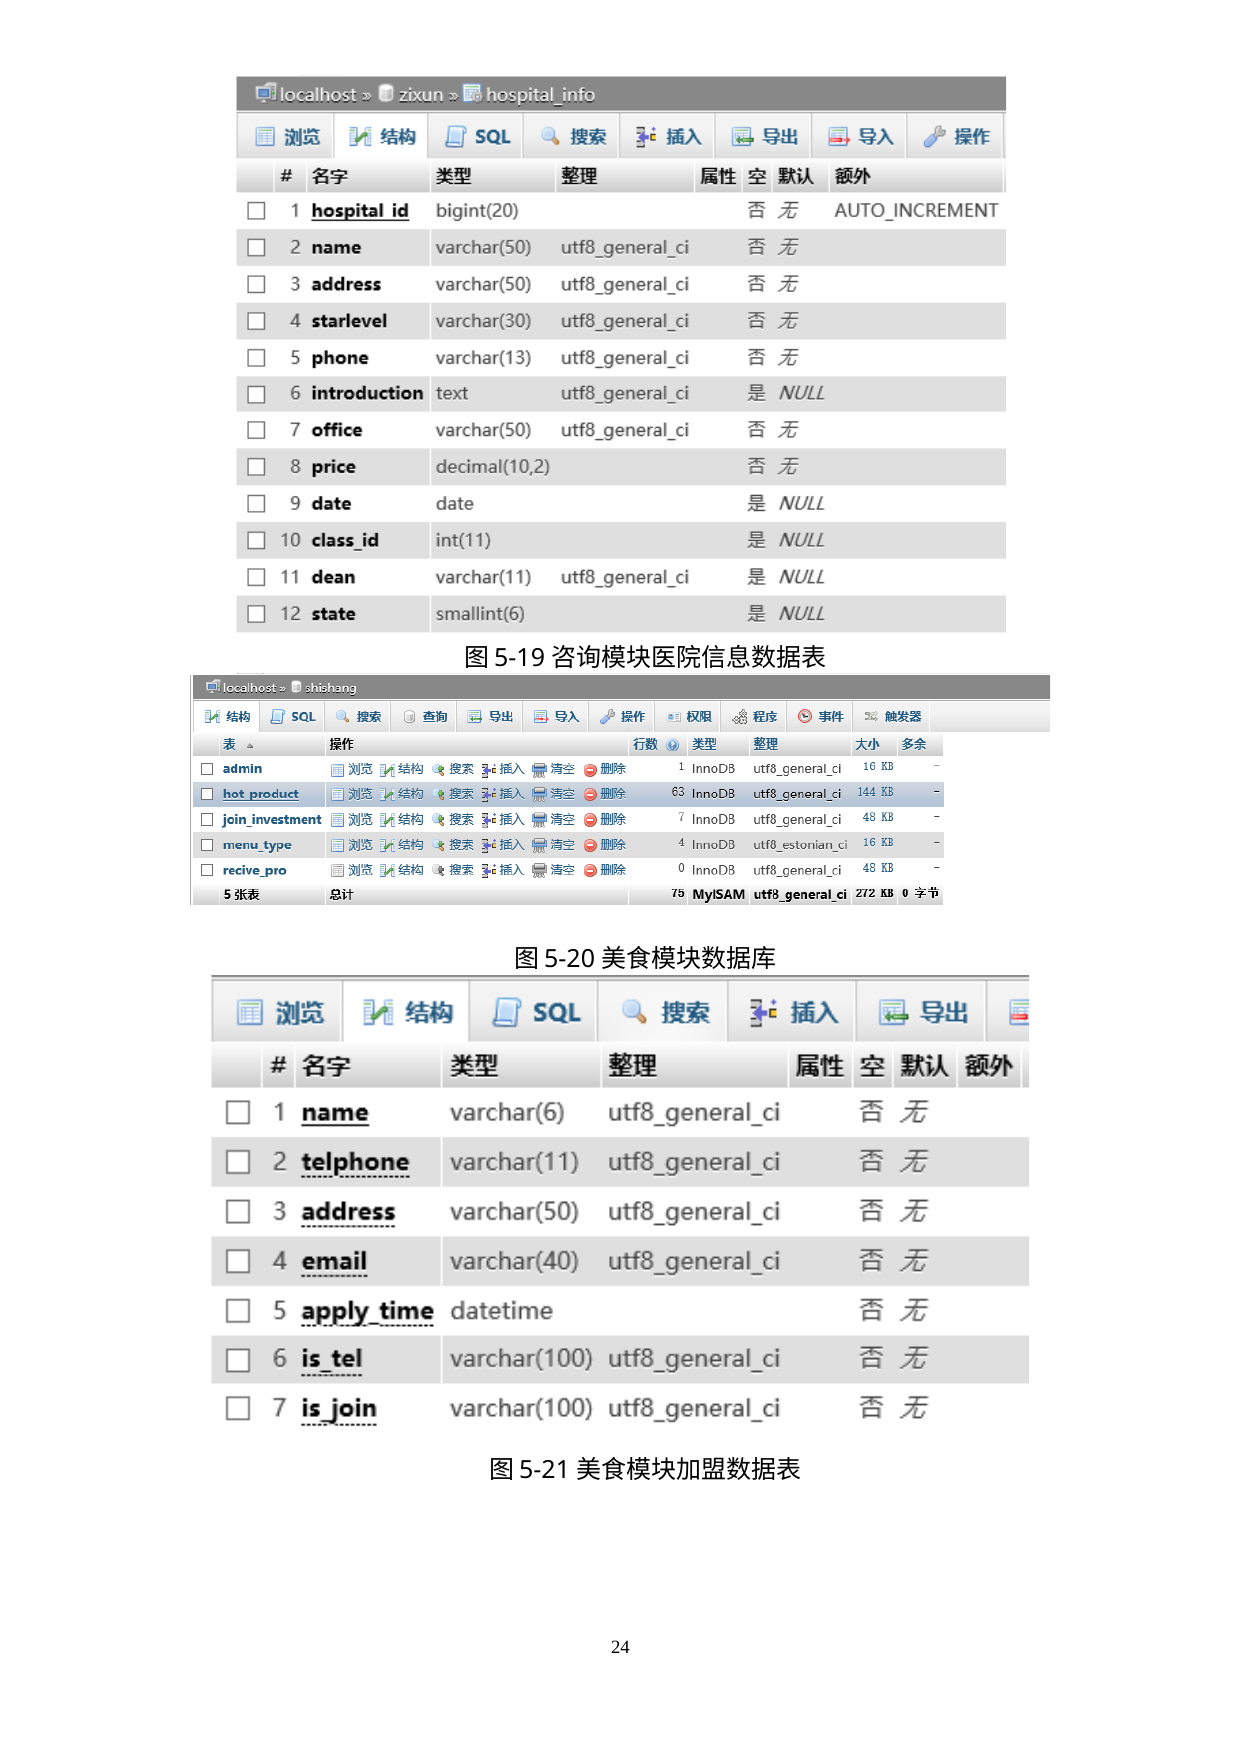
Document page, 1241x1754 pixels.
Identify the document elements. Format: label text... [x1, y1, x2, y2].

text 图5-21 美食模块加盟数据表 [118, 1449, 1122, 1485]
text 图5-19 咨询模块医院信息数据表 [118, 637, 1122, 674]
text 图5-20 美食模块数据库 [118, 939, 1122, 975]
